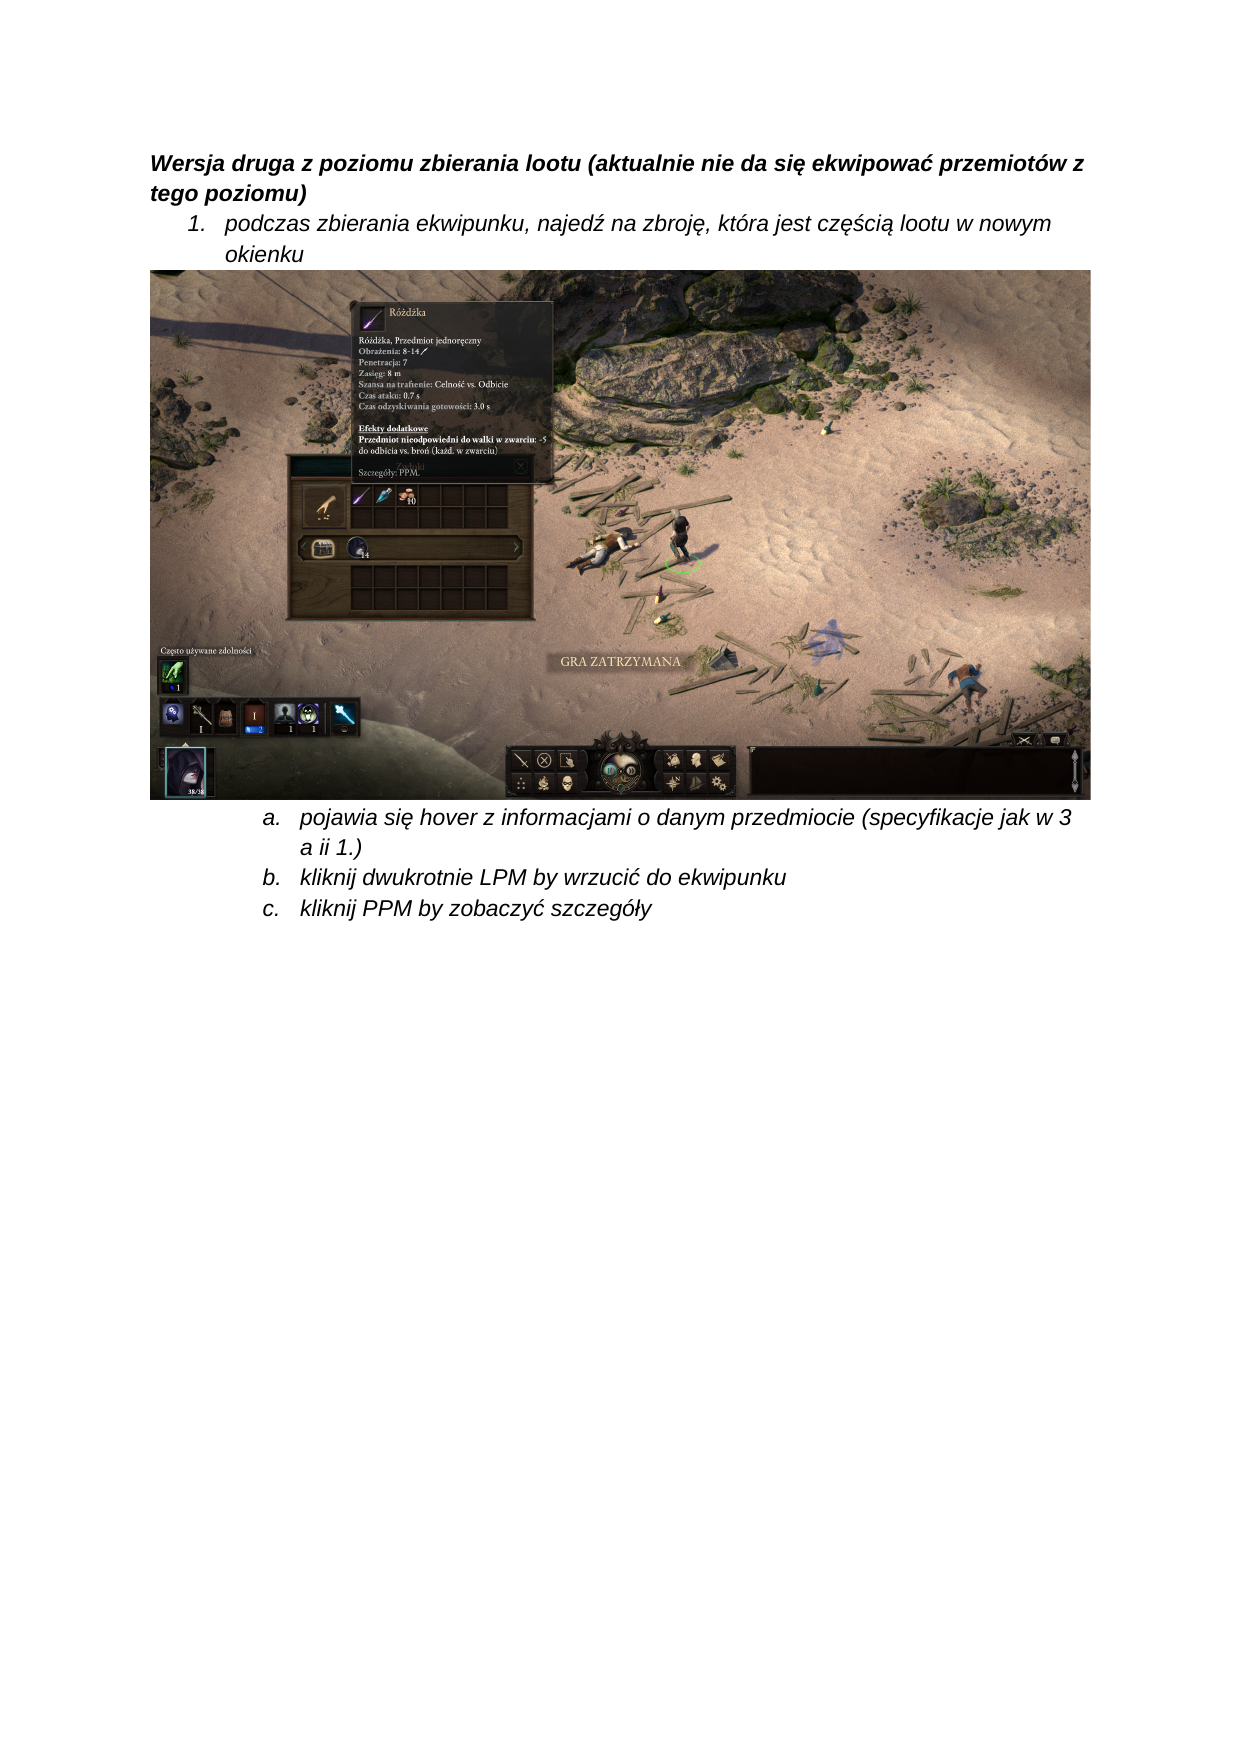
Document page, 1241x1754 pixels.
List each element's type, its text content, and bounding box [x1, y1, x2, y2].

list pojawia się hover z informacjami o danym przedmiocie (specyfikacje jak w 3 a ii 1.) [262, 804, 1090, 860]
list podczas zbierania ekwipunku, najedź na zbroję, która jest częścią lootu w nowym okienku [187, 210, 1090, 267]
list kliknij PPM by zobaczyć szczegóły [262, 894, 1090, 921]
text Wersja druga z poziomu zbierania lootu (aktualnie nie da się ekwipować przemiotów z tego poziomu) [150, 150, 1090, 207]
list kliknij dwukrotnie LPM by wrzucić do ekwipunku [262, 864, 1090, 891]
picture [150, 270, 1091, 800]
